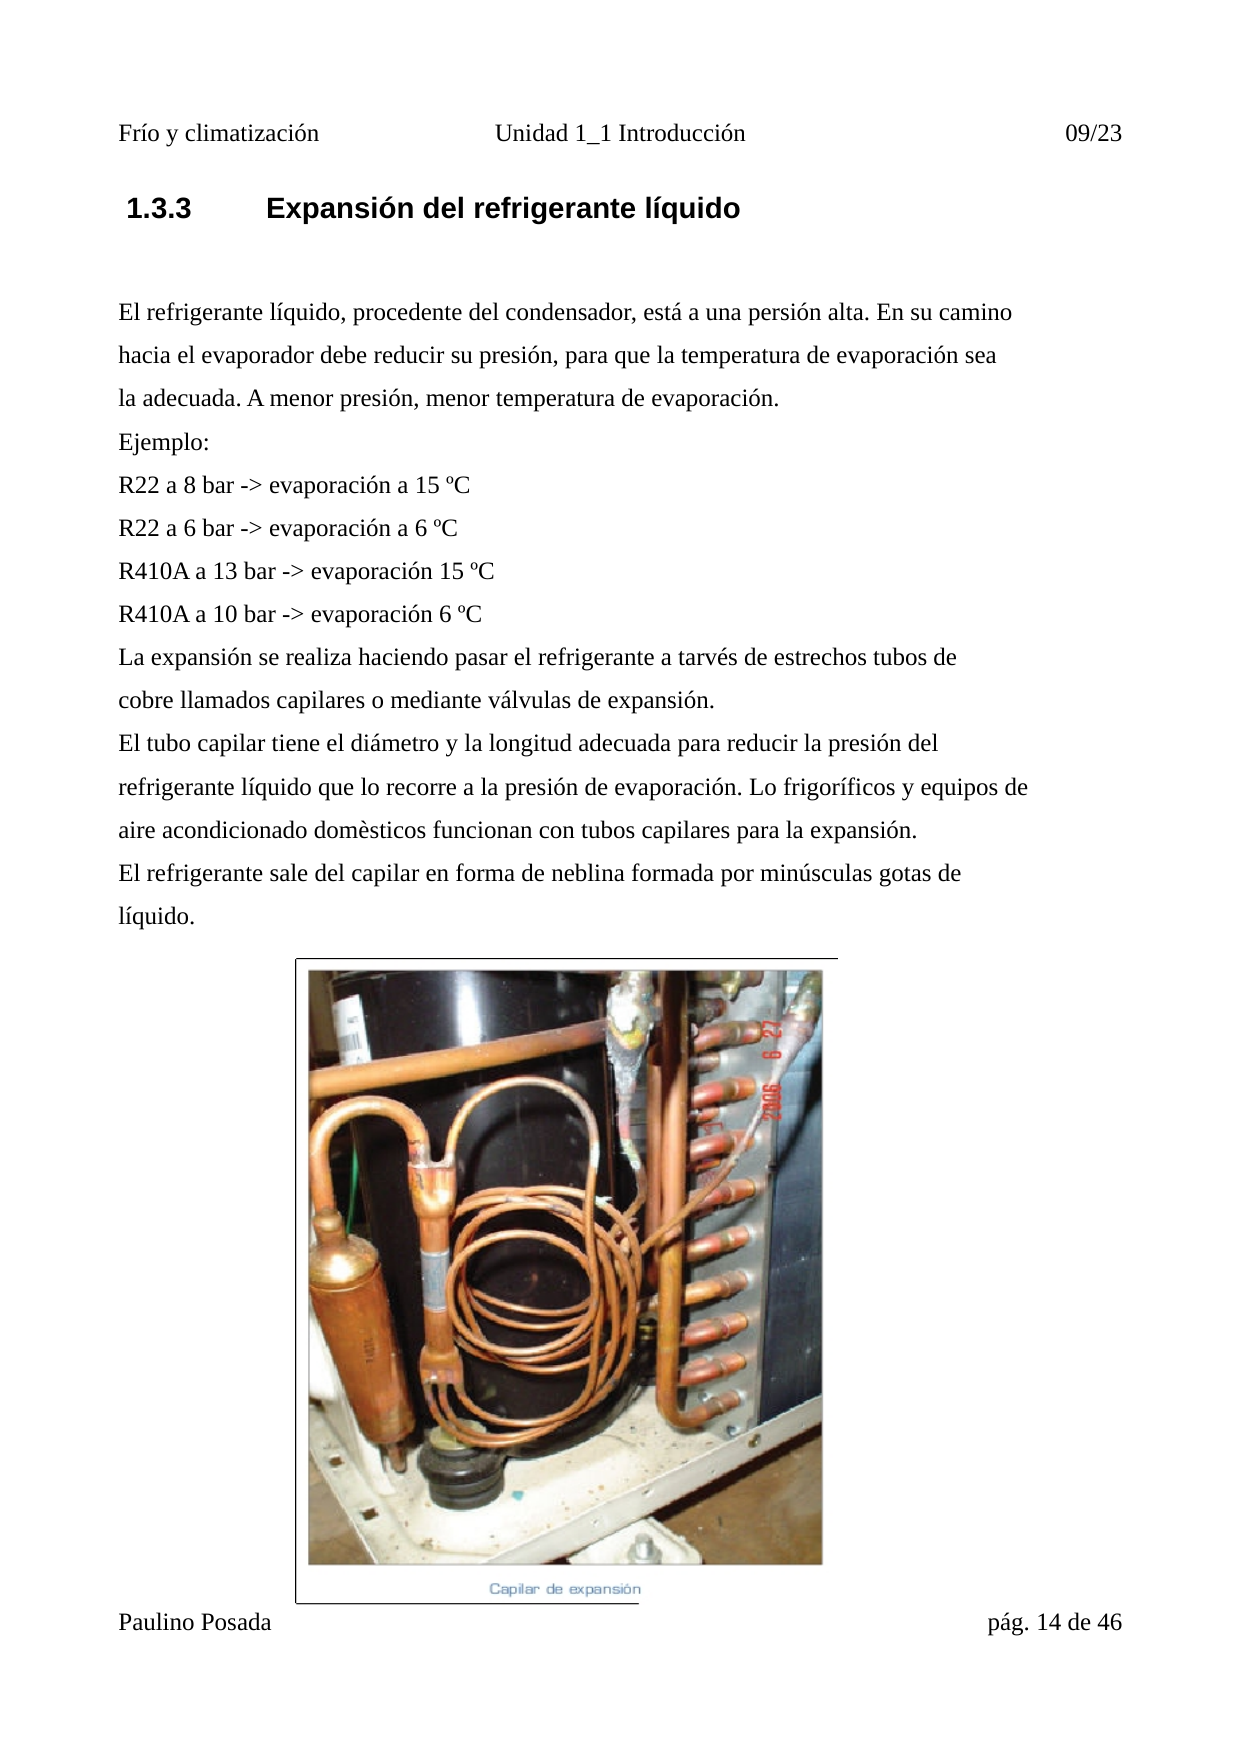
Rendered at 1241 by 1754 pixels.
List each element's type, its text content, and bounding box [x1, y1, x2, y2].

picture [295, 958, 838, 1609]
text aire acondicionado domèsticos funcionan con tubos capilares para la expansión. [118, 815, 1122, 843]
text El tubo capilar tiene el diámetro y la longitud adecuada para reducir la presión del [118, 728, 1122, 757]
text El refrigerante líquido, procedente del condensador, está a una persión alta. En su camino [118, 297, 1122, 326]
text hacia el evaporador debe reducir su presión, para que la temperatura de evaporación sea [118, 340, 1122, 369]
text cobre llamados capilares o mediante válvulas de expansión. [118, 685, 1122, 714]
subtitle Expansión del refrigerante líquido [118, 191, 1122, 225]
text R22 a 6 bar -> evaporación a 6 ºC [118, 513, 1122, 542]
text la adecuada. A menor presión, menor temperatura de evaporación. [118, 383, 1122, 412]
text El refrigerante sale del capilar en forma de neblina formada por minúsculas gotas de [118, 858, 1122, 887]
text Ejemplo: [118, 427, 1122, 455]
text La expansión se realiza haciendo pasar el refrigerante a tarvés de estrechos tubos de [118, 642, 1122, 671]
text líquido. [118, 901, 1122, 930]
text R22 a 8 bar -> evaporación a 15 ºC [118, 470, 1122, 498]
text R410A a 13 bar -> evaporación 15 ºC [118, 556, 1122, 585]
text refrigerante líquido que lo recorre a la presión de evaporación. Lo frigoríficos y equipos de [118, 772, 1122, 800]
text R410A a 10 bar -> evaporación 6 ºC [118, 599, 1122, 628]
